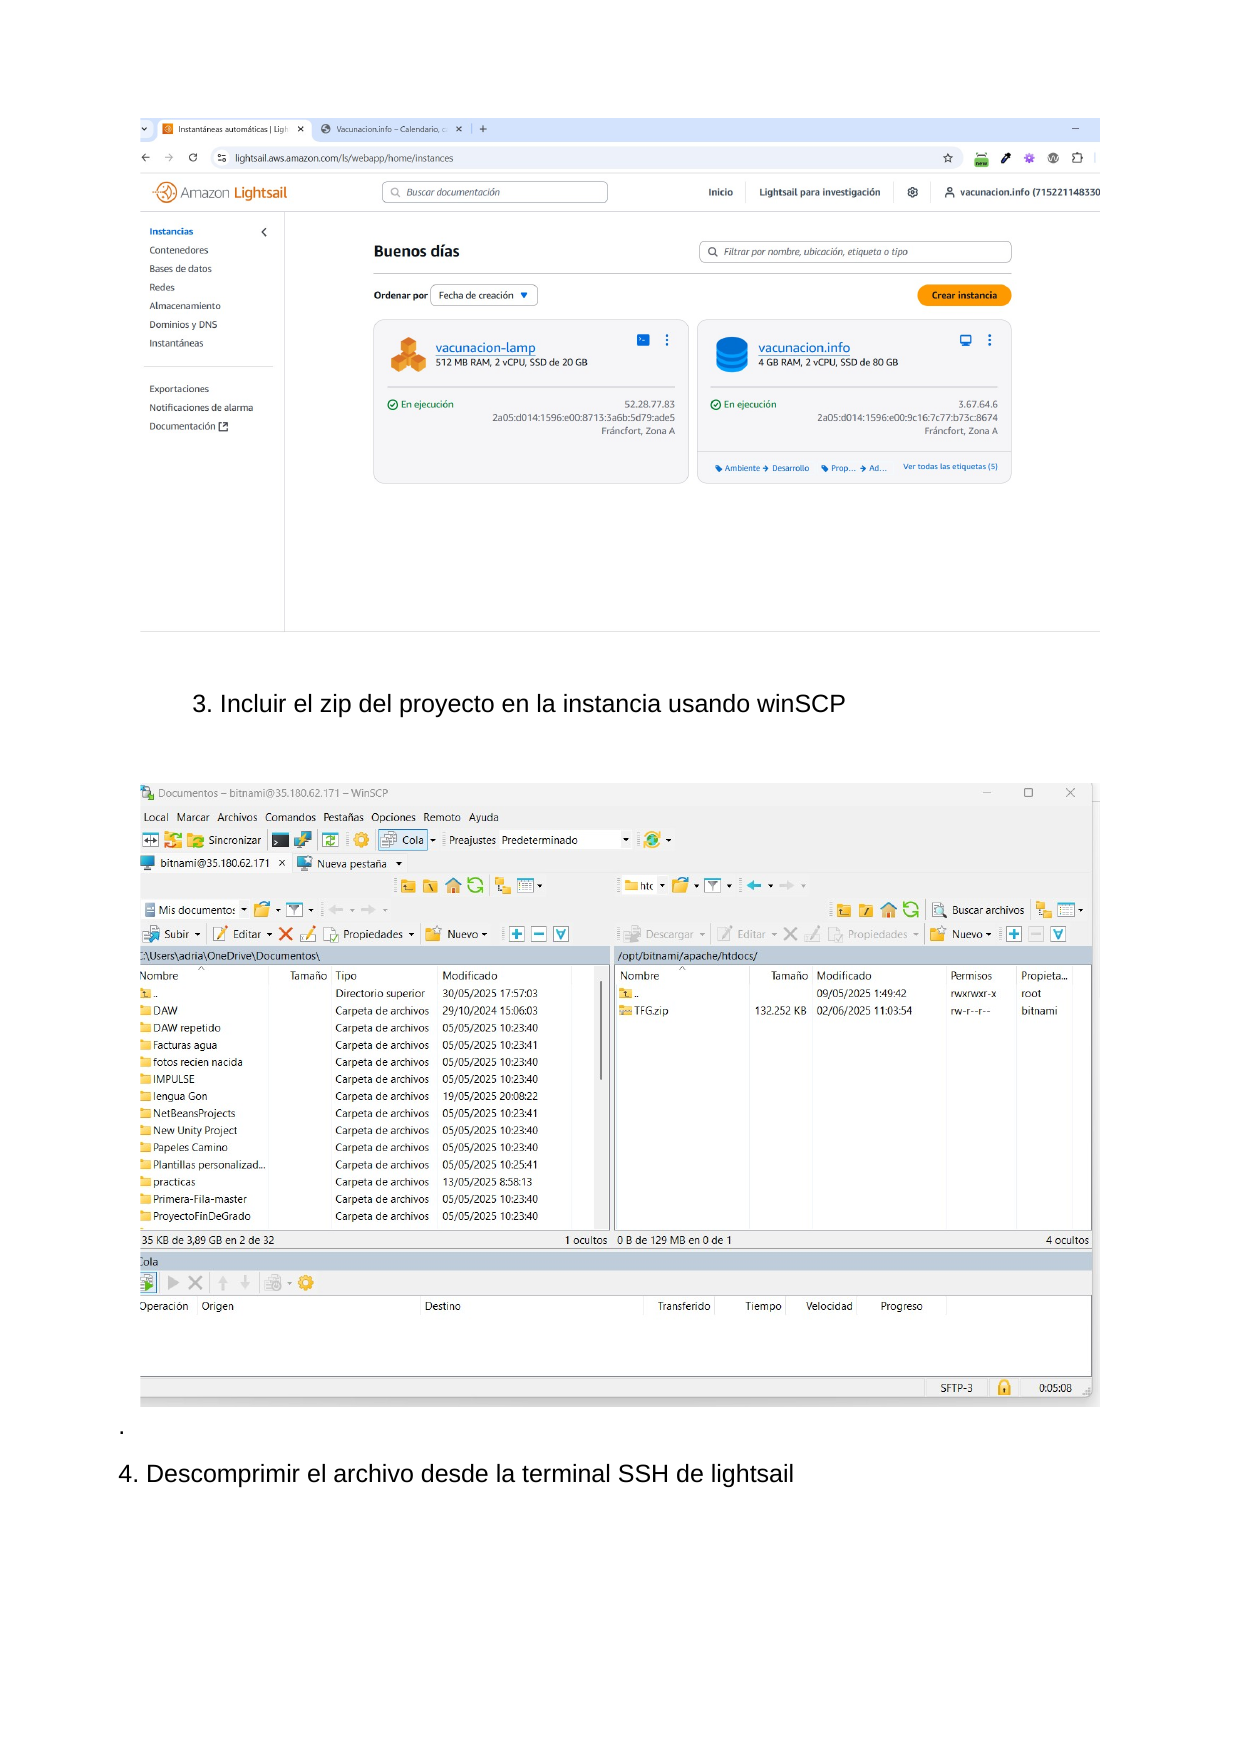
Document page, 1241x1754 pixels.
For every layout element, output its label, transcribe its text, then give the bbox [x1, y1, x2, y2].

list 3. Incluir el zip del proyecto en la instancia usando winSCP [162, 688, 1122, 717]
picture [140, 783, 1100, 1407]
picture [140, 118, 1100, 637]
text . [118, 784, 1122, 1440]
text 4. Descomprimir el archivo desde la terminal SSH de lightsail [118, 1459, 1122, 1488]
